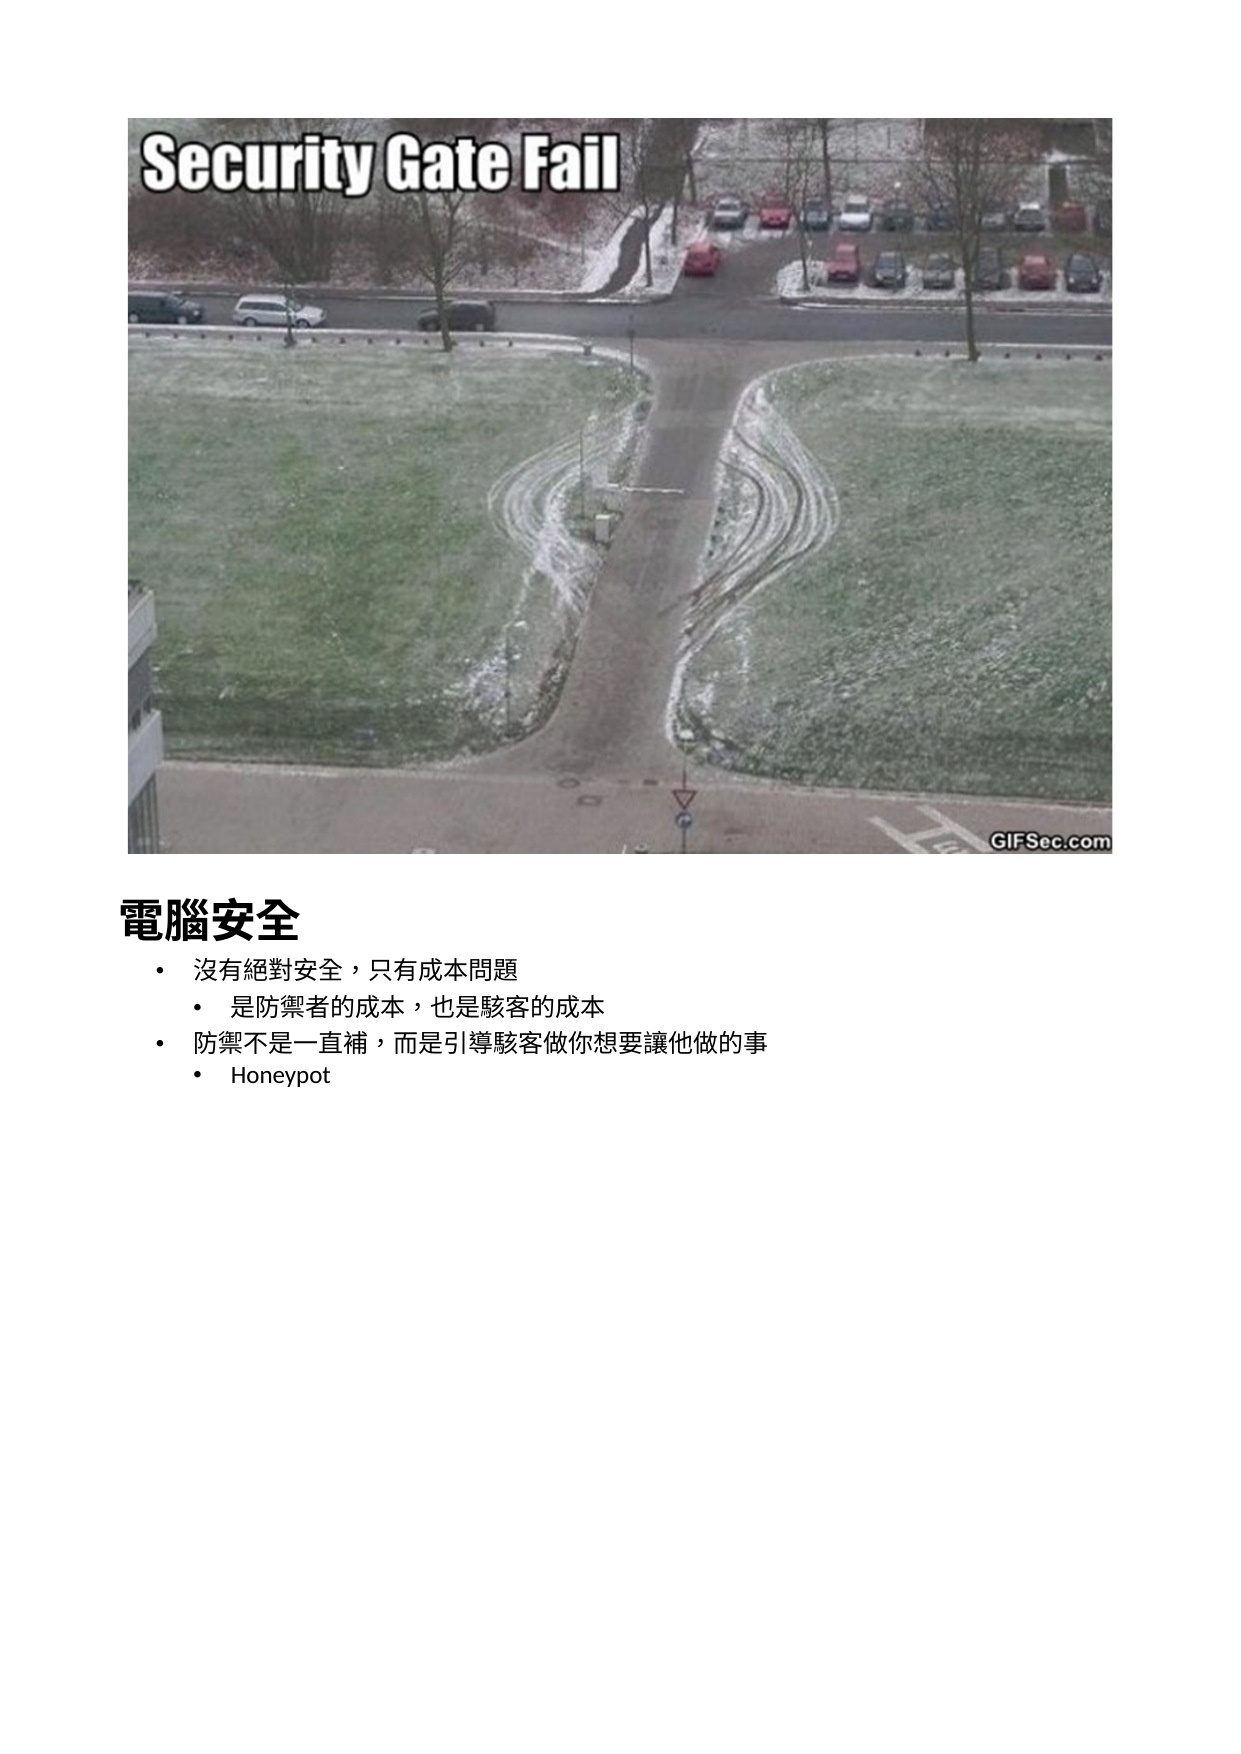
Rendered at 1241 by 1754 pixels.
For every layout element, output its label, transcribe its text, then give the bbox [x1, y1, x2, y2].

list 防禦不是一直補，而是引導駭客做你想要讓他做的事 [156, 1023, 1122, 1059]
list 沒有絕對安全，只有成本問題 [156, 951, 1122, 987]
picture [127, 118, 1113, 854]
list 是防禦者的成本，也是駭客的成本 [193, 987, 1122, 1023]
subtitle 電腦安全 [118, 884, 1122, 951]
list Honeypot [193, 1059, 1122, 1090]
